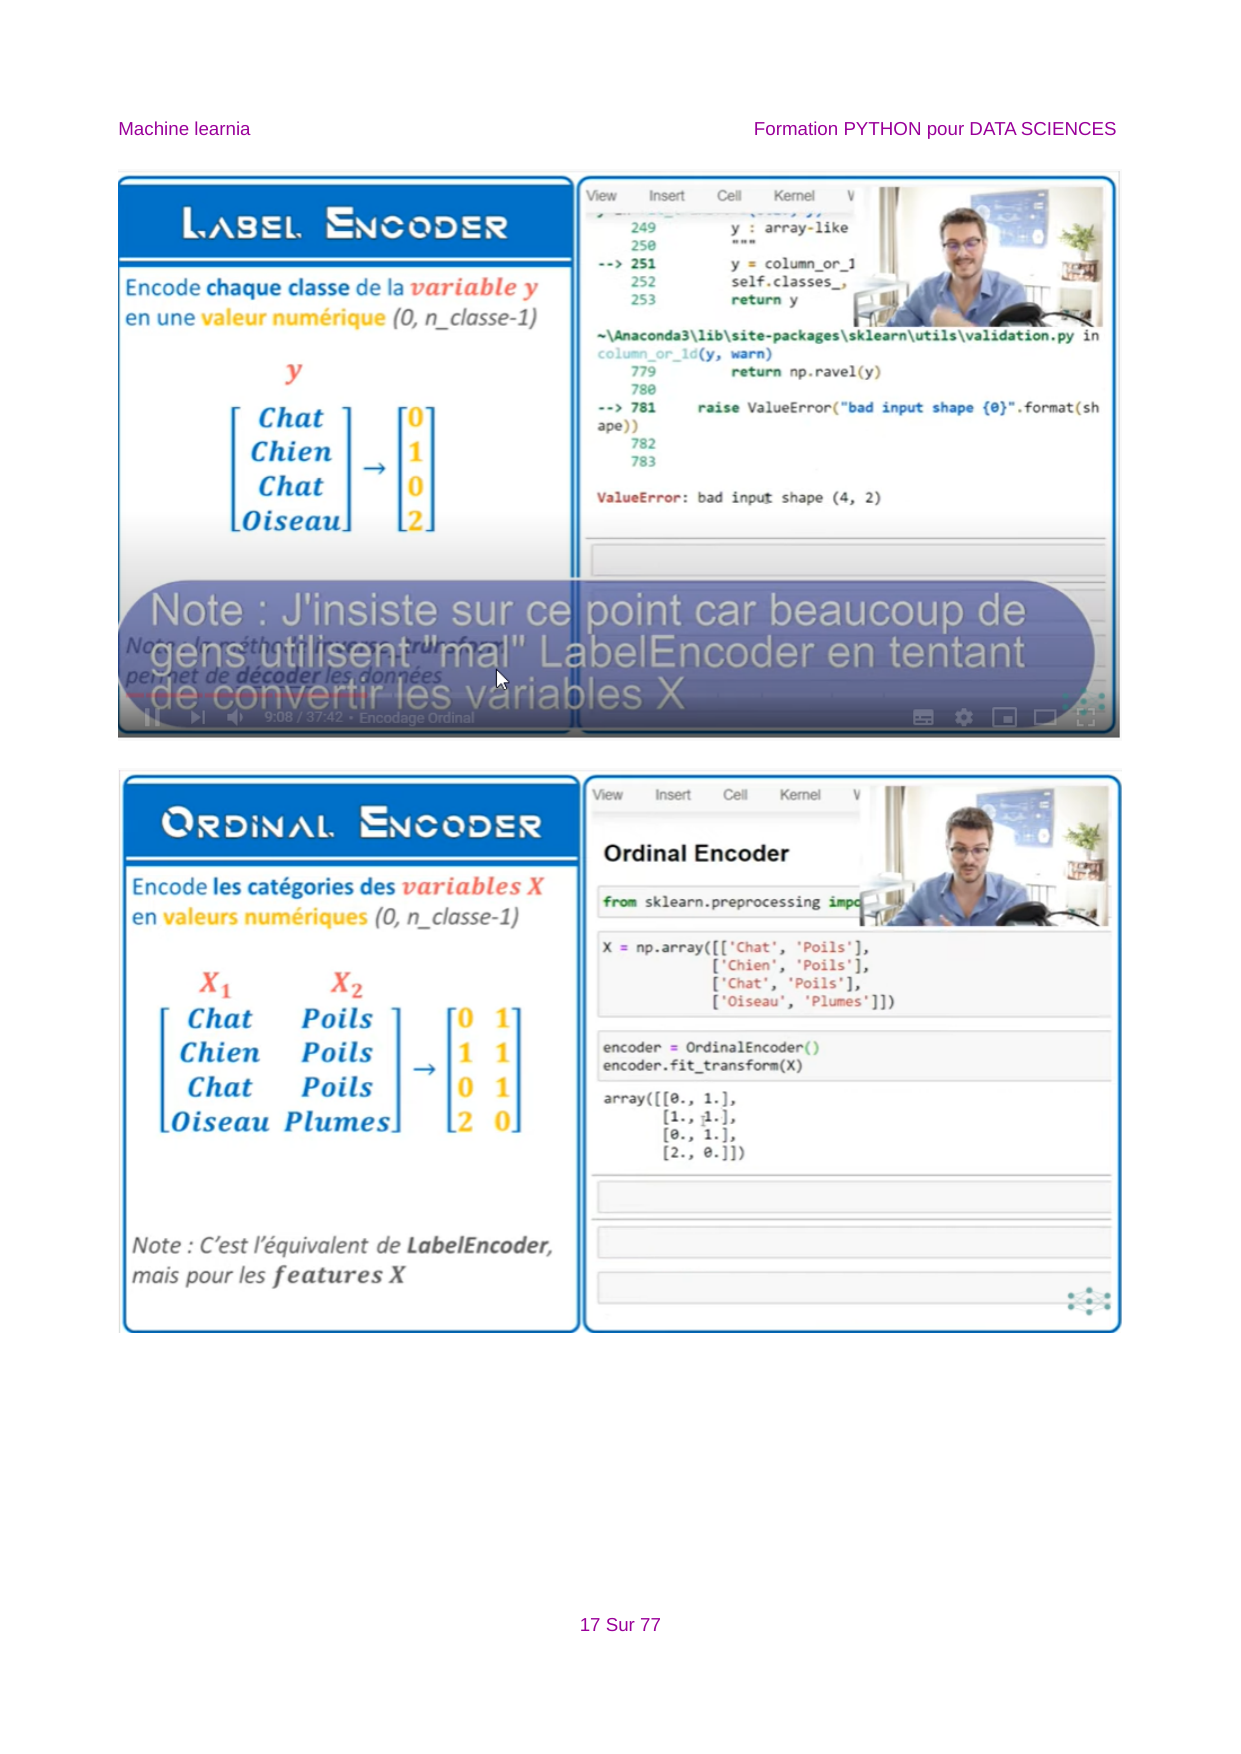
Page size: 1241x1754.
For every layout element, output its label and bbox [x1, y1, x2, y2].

picture [118, 768, 1122, 1333]
picture [118, 169, 1122, 741]
